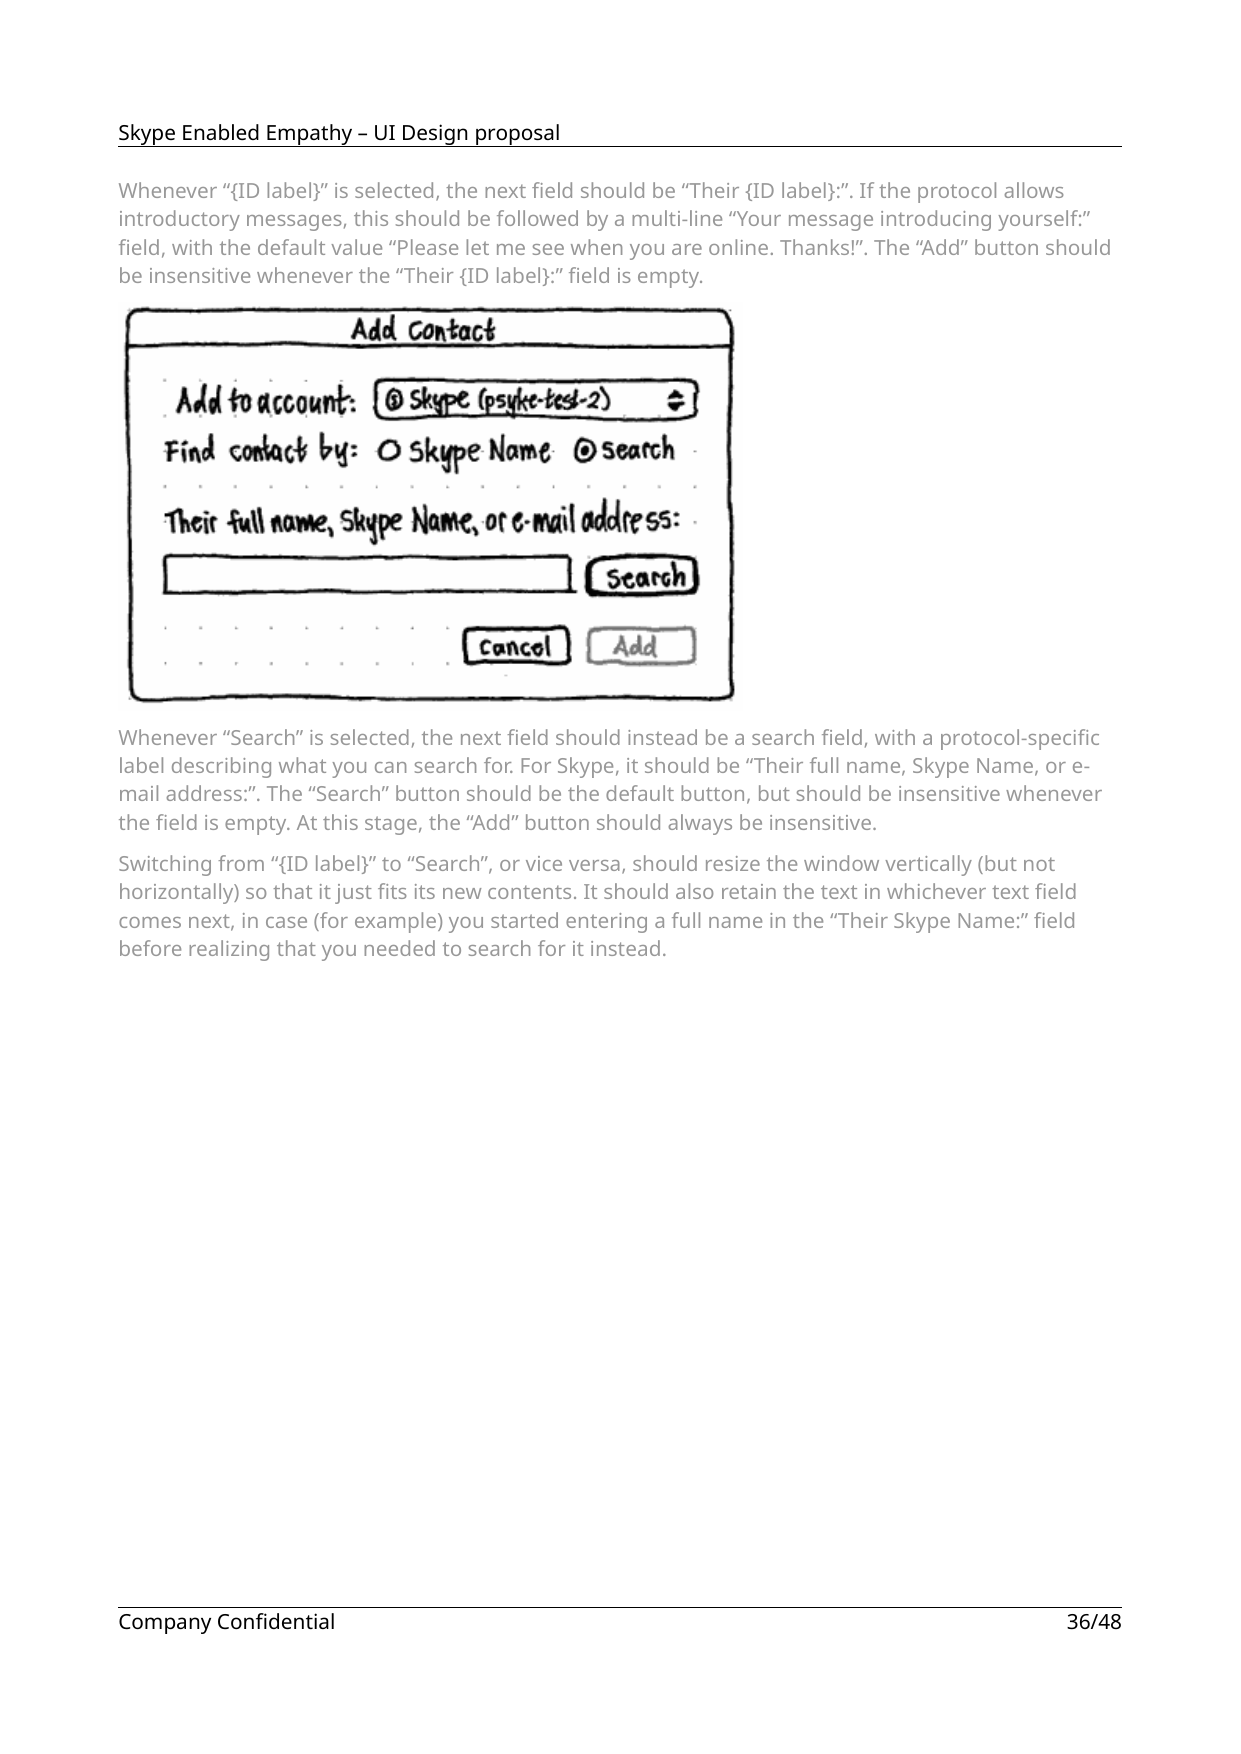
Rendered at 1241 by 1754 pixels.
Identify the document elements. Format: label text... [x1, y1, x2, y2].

text Whenever “{ID label}” is selected, the next field should be “Their {ID label}:”. If the protocol allows introductory messages, this should be followed by a multi-line “Your message introducing yourself:” field, with the default value “Please let me see when you are online. Thanks!”. The “Add” button should be insensitive whenever the “Their {ID label}:” field is empty. [118, 176, 1122, 290]
picture [118, 302, 744, 711]
text Whenever “Search” is selected, the next field should instead be a search field, with a protocol-specific label describing what you can search for. For Skype, it should be “Their full name, Skype Name, or e-mail address:”. The “Search” button should be the default button, but should be insensitive whenever the field is empty. At this stage, the “Add” button should always be insensitive. [118, 723, 1122, 836]
text Switching from “{ID label}” to “Search”, or vice versa, should resize the window vertically (but not horizontally) so that it just fits its new contents. It should also retain the text in whichever text field comes next, in case (for example) you started entering a full name in the “Their Skype Name:” field before realizing that you needed to search for it instead. [118, 849, 1122, 963]
